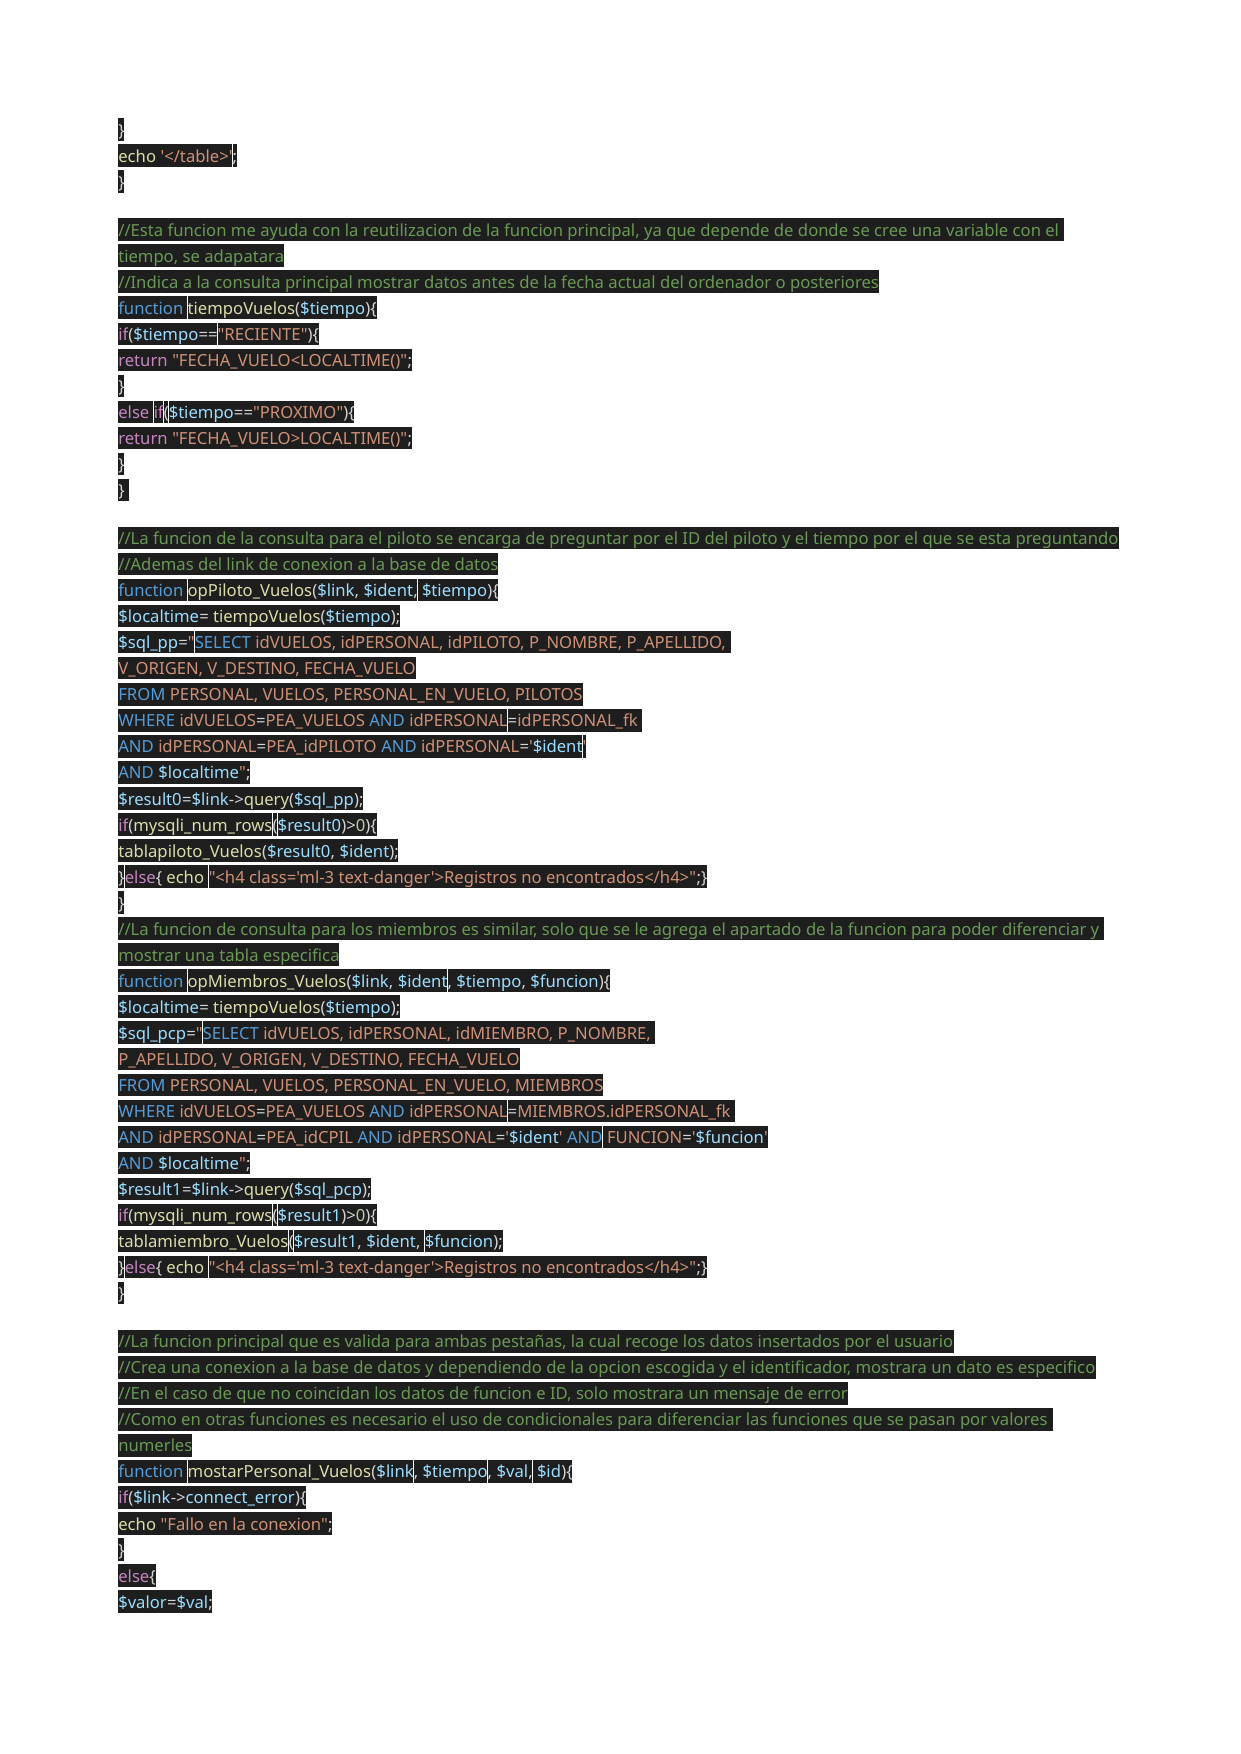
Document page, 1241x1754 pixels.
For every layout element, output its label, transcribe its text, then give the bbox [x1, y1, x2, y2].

text tablamiembro_Vuelos($result1, $ident, $funcion); [118, 1230, 1122, 1252]
text //Esta funcion me ayuda con la reutilizacion de la funcion principal, ya que depende de donde se cree una variable con el tiempo, se adapatara [118, 218, 1122, 267]
text //La funcion de la consulta para el piloto se encarga de preguntar por el ID del piloto y el tiempo por el que se esta preguntando [118, 527, 1122, 549]
text $sql_pp="SELECT idVUELOS, idPERSONAL, idPILOTO, P_NOMBRE, P_APELLIDO, [118, 631, 1122, 653]
text //La funcion de consulta para los miembros es similar, solo que se le agrega el apartado de la funcion para poder diferenciar y mostrar una tabla especifica [118, 917, 1122, 966]
text echo "Fallo en la conexion"; [118, 1512, 1122, 1535]
text //Crea una conexion a la base de datos y dependiendo de la opcion escogida y el identificador, mostrara un dato es especifico [118, 1356, 1122, 1379]
text AND $localtime"; [118, 761, 1122, 784]
text //La funcion principal que es valida para ambas pestañas, la cual recoge los datos insertados por el usuario [118, 1330, 1122, 1353]
text V_ORIGEN, V_DESTINO, FECHA_VUELO [118, 657, 1122, 679]
text //Como en otras funciones es necesario el uso de condicionales para diferenciar las funciones que se pasan por valores numerles [118, 1408, 1122, 1457]
text //Indica a la consulta principal mostrar datos antes de la fecha actual del ordenador o posteriores [118, 270, 1122, 293]
text return "FECHA_VUELO<LOCALTIME()"; [118, 348, 1122, 371]
text function opPiloto_Vuelos($link, $ident, $tiempo){ [118, 579, 1122, 601]
text } [118, 1538, 1122, 1561]
text } [118, 374, 1122, 397]
text $result1=$link->query($sql_pcp); [118, 1178, 1122, 1200]
text if(mysqli_num_rows($result1)>0){ [118, 1204, 1122, 1226]
text $sql_pcp="SELECT idVUELOS, idPERSONAL, idMIEMBRO, P_NOMBRE, [118, 1021, 1122, 1044]
text FROM PERSONAL, VUELOS, PERSONAL_EN_VUELO, MIEMBROS [118, 1073, 1122, 1096]
text } [118, 118, 1122, 141]
text if($link->connect_error){ [118, 1486, 1122, 1509]
text echo '</table>'; [118, 144, 1122, 167]
text function tiempoVuelos($tiempo){ [118, 296, 1122, 319]
text tablapiloto_Vuelos($result0, $ident); [118, 839, 1122, 862]
text //Ademas del link de conexion a la base de datos [118, 553, 1122, 575]
text AND $localtime"; [118, 1152, 1122, 1174]
text WHERE idVUELOS=PEA_VUELOS AND idPERSONAL=idPERSONAL_fk [118, 709, 1122, 732]
text else{ [118, 1564, 1122, 1587]
text if($tiempo=="RECIENTE"){ [118, 322, 1122, 345]
text } [118, 170, 1122, 193]
text if(mysqli_num_rows($result0)>0){ [118, 813, 1122, 836]
text FROM PERSONAL, VUELOS, PERSONAL_EN_VUELO, PILOTOS [118, 683, 1122, 706]
text }else{ echo "<h4 class='ml-3 text-danger'>Registros no encontrados</h4>";} [118, 1256, 1122, 1278]
text //En el caso de que no coincidan los datos de funcion e ID, solo mostrara un mensaje de error [118, 1382, 1122, 1405]
text AND idPERSONAL=PEA_idPILOTO AND idPERSONAL='$ident' [118, 735, 1122, 758]
text else if($tiempo=="PROXIMO"){ [118, 401, 1122, 423]
text $localtime= tiempoVuelos($tiempo); [118, 995, 1122, 1018]
text function mostarPersonal_Vuelos($link, $tiempo, $val, $id){ [118, 1460, 1122, 1483]
text }else{ echo "<h4 class='ml-3 text-danger'>Registros no encontrados</h4>";} [118, 865, 1122, 888]
text P_APELLIDO, V_ORIGEN, V_DESTINO, FECHA_VUELO [118, 1047, 1122, 1070]
text $localtime= tiempoVuelos($tiempo); [118, 605, 1122, 627]
text WHERE idVUELOS=PEA_VUELOS AND idPERSONAL=MIEMBROS.idPERSONAL_fk [118, 1099, 1122, 1122]
text AND idPERSONAL=PEA_idCPIL AND idPERSONAL='$ident' AND FUNCION='$funcion' [118, 1126, 1122, 1148]
text return "FECHA_VUELO>LOCALTIME()"; [118, 427, 1122, 449]
text } [118, 453, 1122, 475]
text $valor=$val; [118, 1590, 1122, 1613]
text $result0=$link->query($sql_pp); [118, 787, 1122, 810]
text function opMiembros_Vuelos($link, $ident, $tiempo, $funcion){ [118, 969, 1122, 992]
text } [118, 891, 1122, 914]
text } [118, 1282, 1122, 1304]
text } [118, 479, 1122, 501]
